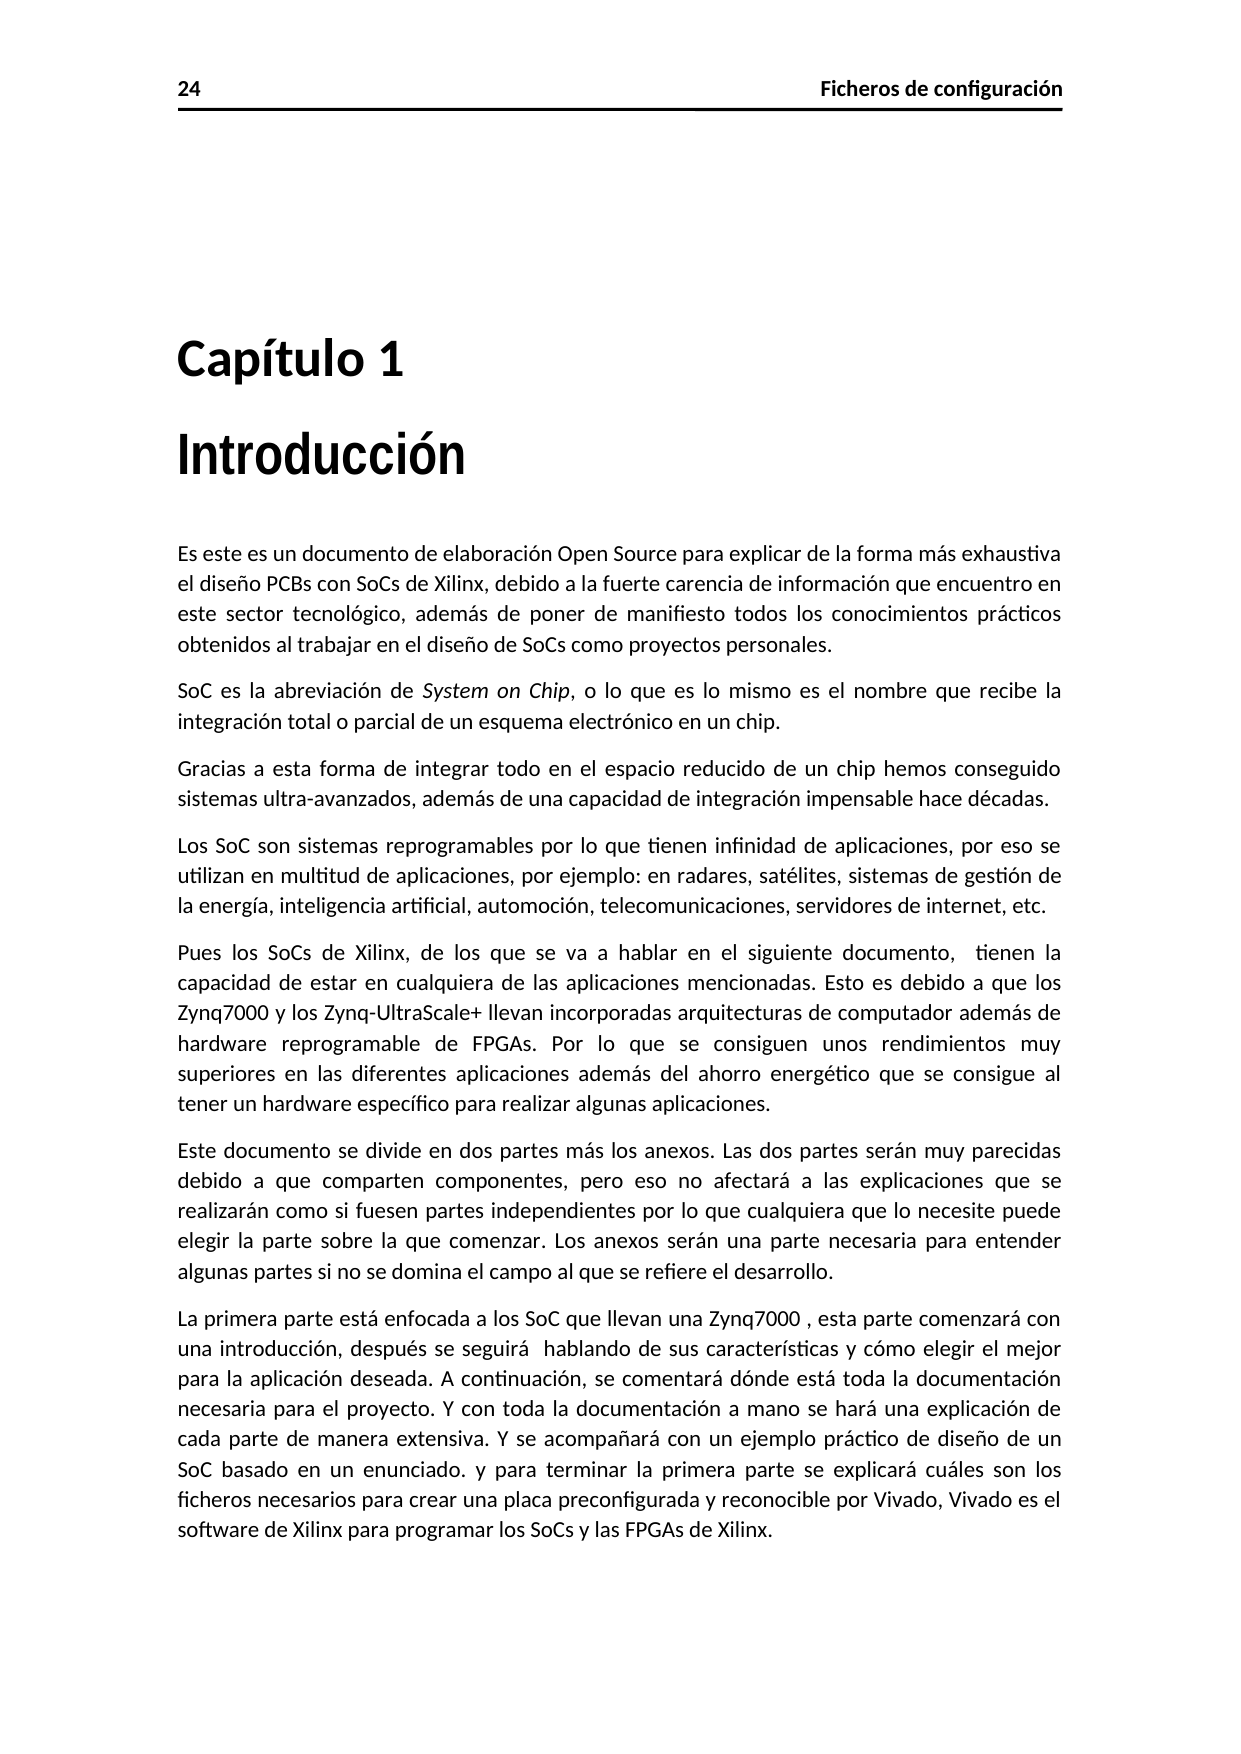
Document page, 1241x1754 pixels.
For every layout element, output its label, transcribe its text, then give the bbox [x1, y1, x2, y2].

text Los SoC son sistemas reprogramables por lo que tienen infinidad de aplicaciones, por eso se utilizan en multitud de aplicaciones, por ejemplo: en radares, satélites, sistemas de gestión de la energía, inteligencia artificial, automoción, telecomunicaciones, servidores de internet, etc. [177, 831, 1063, 919]
text Capítulo 1 [177, 324, 1063, 390]
text Es este es un documento de elaboración Open Source para explicar de la forma más exhaustiva el diseño PCBs con SoCs de Xilinx, debido a la fuerte carencia de información que encuentro en este sector tecnológico, además de poner de manifiesto todos los conocimientos prácticos obtenidos al trabajar en el diseño de SoCs como proyectos personales. [177, 539, 1063, 658]
text La primera parte está enfocada a los SoC que llevan una Zynq7000 , esta parte comenzará con una introducción, después se seguirá hablando de sus características y cómo elegir el mejor para la aplicación deseada. A continuación, se comentará dónde está toda la documentación necesaria para el proyecto. Y con toda la documentación a mano se hará una explicación de cada parte de manera extensiva. Y se acompañará con un ejemplo práctico de diseño de un SoC basado en un enunciado. y para terminar la primera parte se explicará cuáles son los ficheros necesarios para crear una placa preconfigurada y reconocible por Vivado, Vivado es el software de Xilinx para programar los SoCs y las FPGAs de Xilinx. [177, 1304, 1063, 1543]
text Gracias a esta forma de integrar todo en el espacio reducido de un chip hemos conseguido sistemas ultra-avanzados, además de una capacidad de integración impensable hace décadas. [177, 754, 1063, 812]
subtitle Introducción [177, 420, 1063, 487]
text Este documento se divide en dos partes más los anexos. Las dos partes serán muy parecidas debido a que comparten componentes, pero eso no afectará a las explicaciones que se realizarán como si fuesen partes independientes por lo que cualquiera que lo necesite puede elegir la parte sobre la que comenzar. Los anexos serán una parte necesaria para entender algunas partes si no se domina el campo al que se refiere el desarrollo. [177, 1136, 1063, 1285]
text SoC es la abreviación de System on Chip, o lo que es lo mismo es el nombre que recibe la integración total o parcial de un esquema electrónico en un chip. [177, 677, 1063, 735]
text Pues los SoCs de Xilinx, de los que se va a hablar en el siguiente documento, tienen la capacidad de estar en cualquiera de las aplicaciones mencionadas. Esto es debido a que los Zynq7000 y los Zynq-UltraScale+ llevan incorporadas arquitecturas de computador además de hardware reprogramable de FPGAs. Por lo que se consiguen unos rendimientos muy superiores en las diferentes aplicaciones además del ahorro energético que se consigue al tener un hardware específico para realizar algunas aplicaciones. [177, 938, 1063, 1117]
